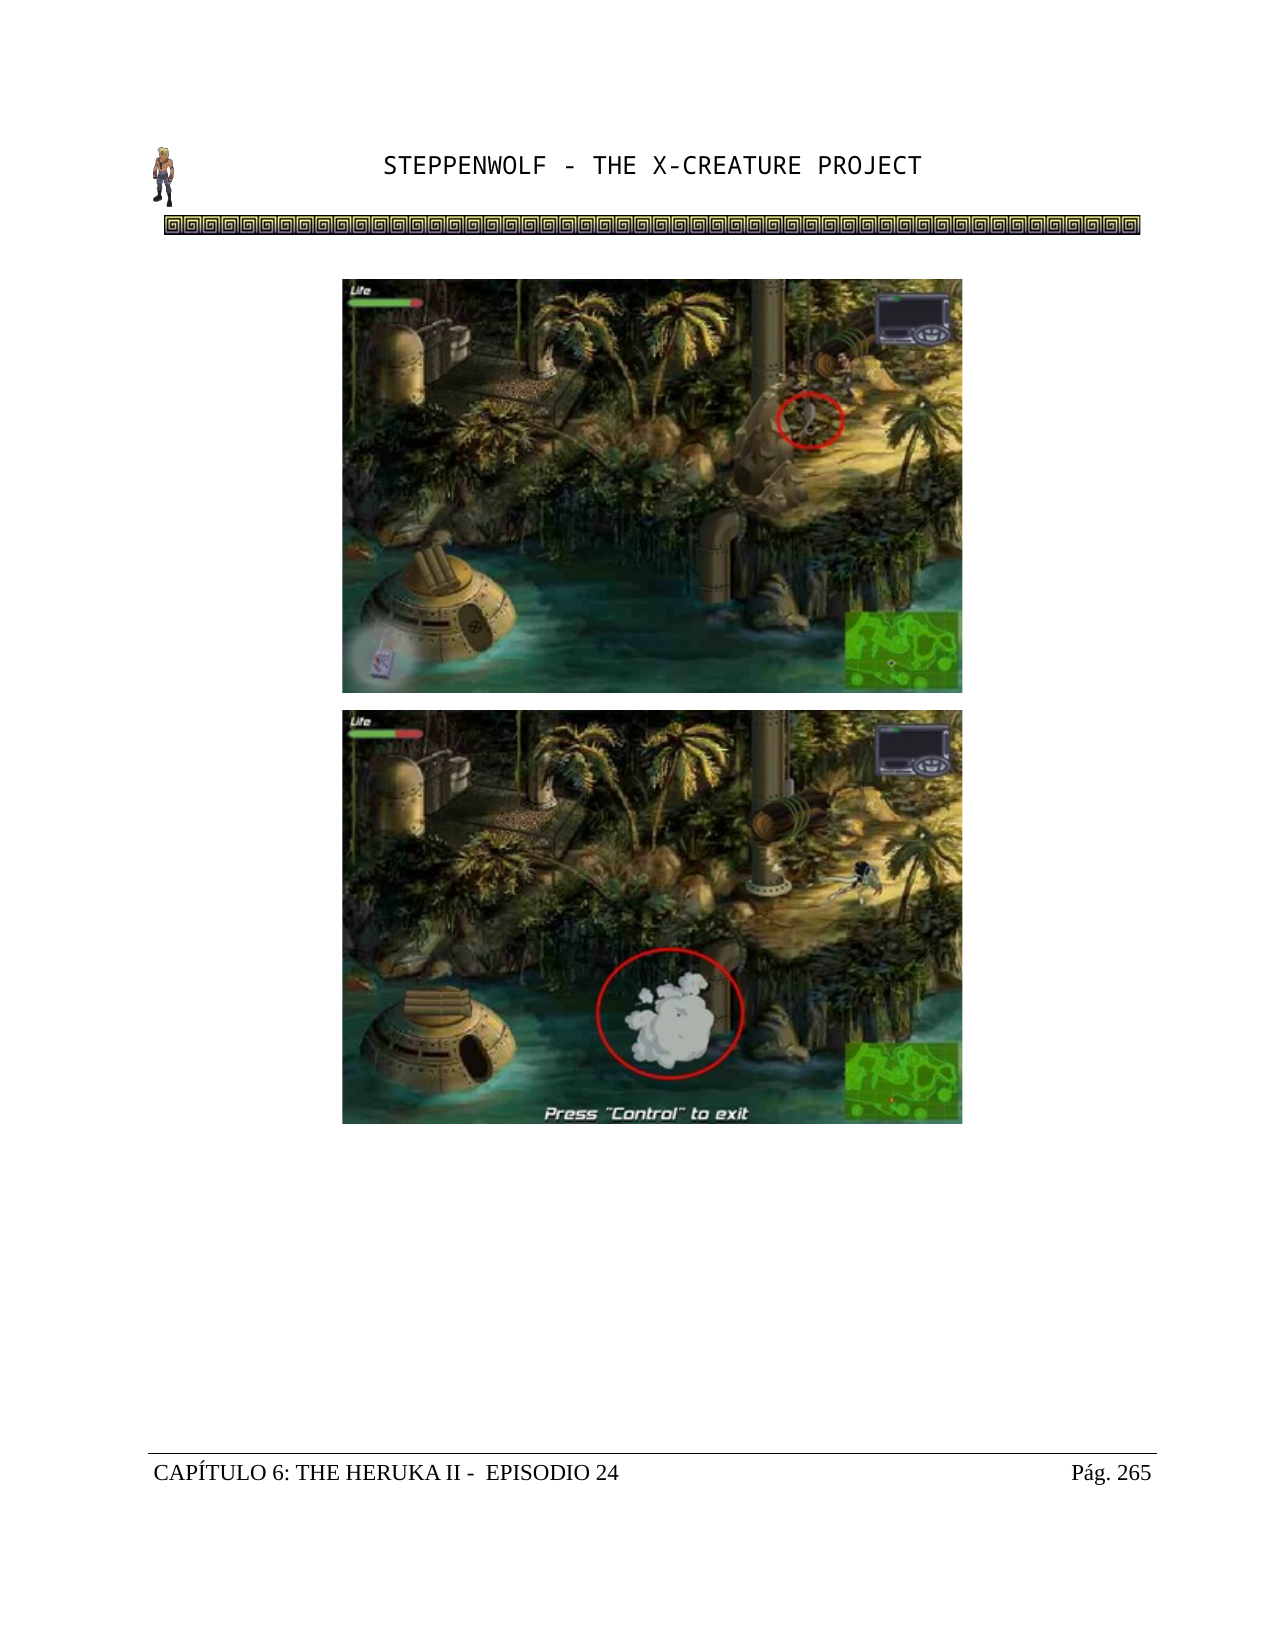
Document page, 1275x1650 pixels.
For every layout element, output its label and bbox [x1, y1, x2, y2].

picture [342, 710, 963, 1124]
picture [342, 279, 963, 693]
picture [147, 147, 181, 207]
picture [164, 215, 1141, 235]
